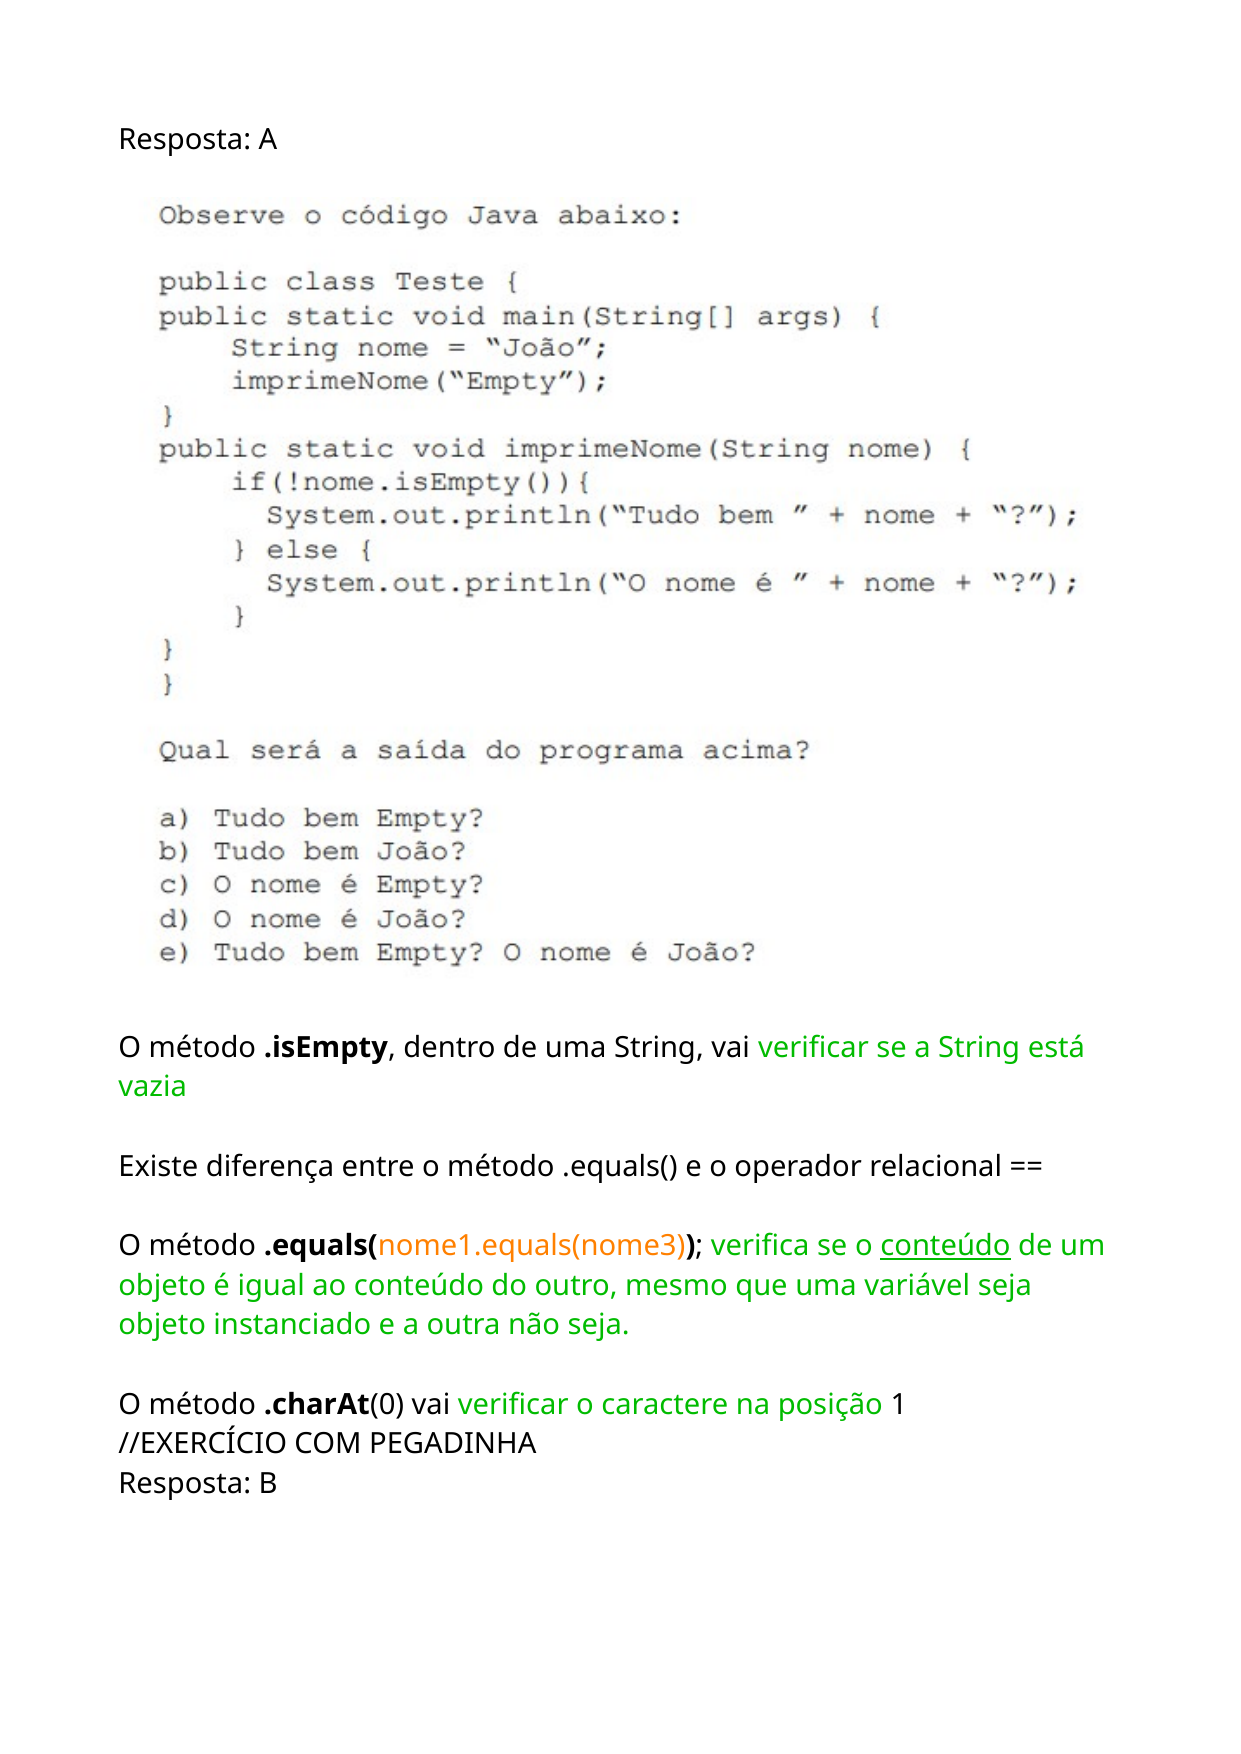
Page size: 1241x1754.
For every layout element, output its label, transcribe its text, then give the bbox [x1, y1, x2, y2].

text O método .equals(nome1.equals(nome3)); verifica se o conteúdo de um objeto é igual ao conteúdo do outro, mesmo que uma variável seja objeto instanciado e a outra não seja. [118, 1224, 1122, 1343]
picture [113, 197, 1125, 987]
text Existe diferença entre o método .equals() e o operador relacional == [118, 1145, 1122, 1184]
text Resposta: B [118, 1462, 1122, 1542]
text Resposta: A [118, 118, 1122, 158]
text O método .charAt(0) vai verificar o caractere na posição 1 [118, 1383, 1122, 1423]
text O método .isEmpty, dentro de uma String, vai verificar se a String está vazia [118, 1026, 1122, 1105]
text //EXERCÍCIO COM PEGADINHA [118, 1423, 1122, 1462]
